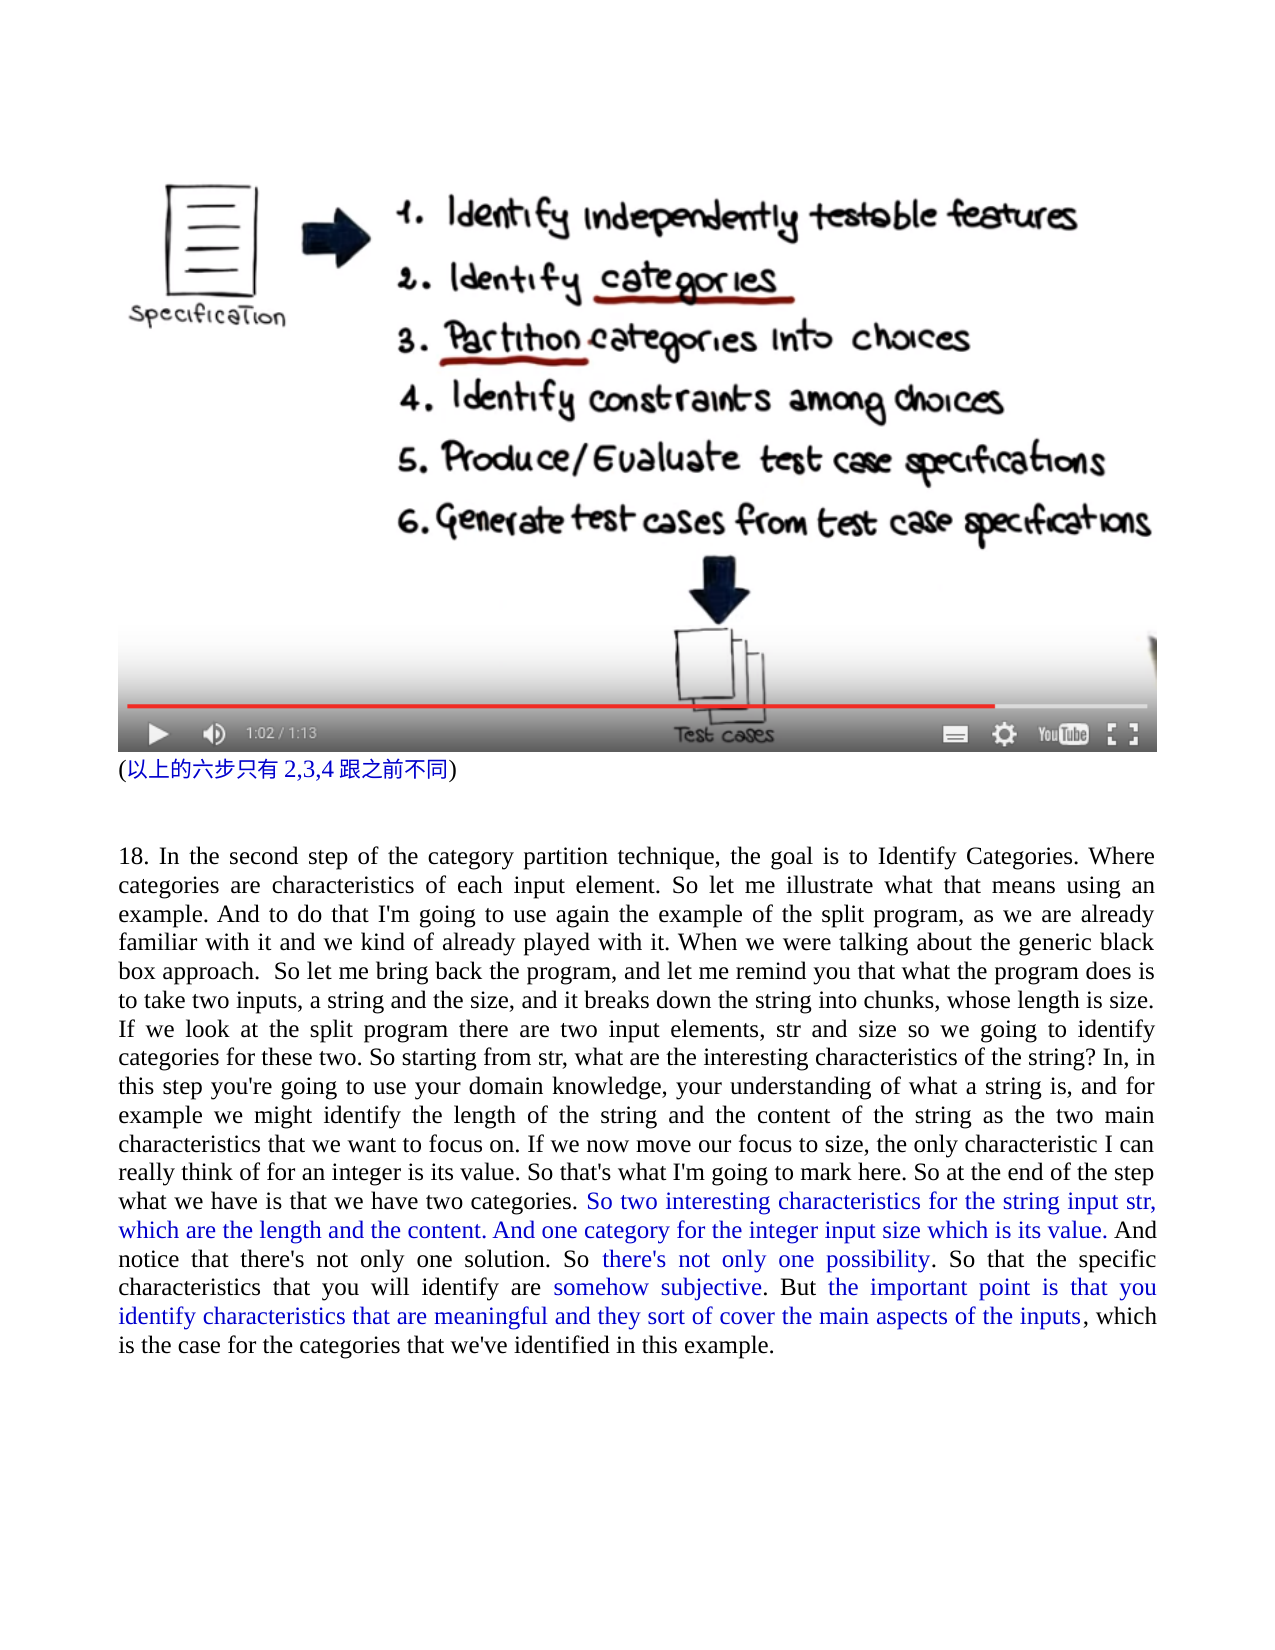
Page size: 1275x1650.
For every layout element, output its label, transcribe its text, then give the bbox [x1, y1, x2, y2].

text (以上的六步只有2,3,4跟之前不同) [118, 752, 1157, 784]
picture [118, 175, 1157, 752]
text 18. In the second step of the category partition technique, the goal is to Identify Categories. Where categories are characteristics of each input element. So let me illustrate what that means using an example. And to do that I'm going to use again the example of the split program, as we are already familiar with it and we kind of already played with it. When we were talking about the generic black box approach. So let me bring back the program, and let me remind you that what the program does is to take two inputs, a string and the size, and it breaks down the string into chunks, whose length is size. If we look at the split program there are two input elements, str and size so we going to identify categories for these two. So starting from str, what are the interesting characteristics of the string? In, in this step you're going to use your domain knowledge, your understanding of what a string is, and for example we might identify the length of the string and the content of the string as the two main characteristics that we want to focus on. If we now move our focus to size, the only characteristic I can really think of for an integer is its value. So that's what I'm going to mark here. So at the end of the step what we have is that we have two categories. So two interesting characteristics for the string input str, which are the length and the content. And one category for the integer input size which is its value. And notice that there's not only one solution. So there's not only one possibility. So that the specific characteristics that you will identify are somehow subjective. But the important point is that you identify characteristics that are meaningful and they sort of cover the main aspects of the inputs, which is the case for the categories that we've identified in this example. [118, 841, 1157, 1359]
